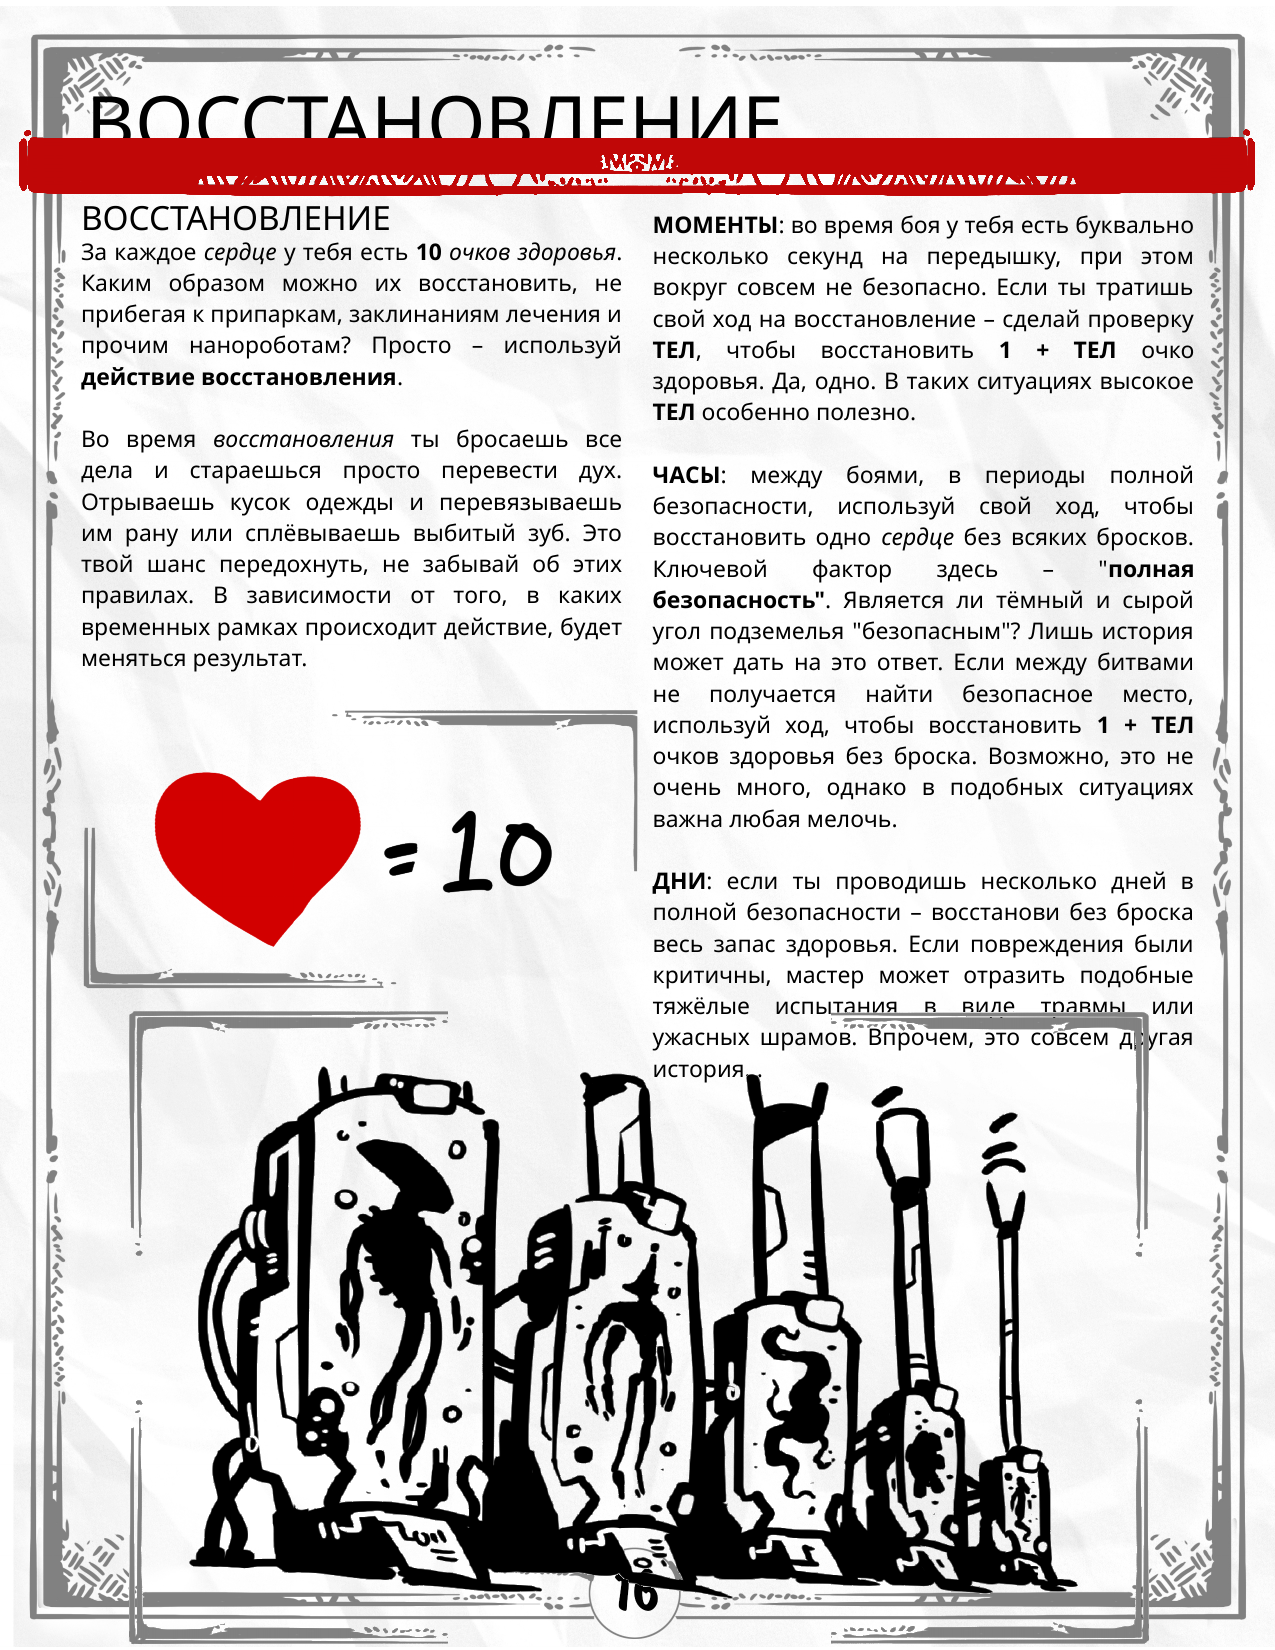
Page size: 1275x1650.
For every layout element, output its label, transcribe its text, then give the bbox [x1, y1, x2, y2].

table_header МОМЕНТЫ: во время боя у тебя есть буквально несколько секунд на передышку, при этом вокруг совсем не безопасно. Если ты тратишь свой ход на восстановление – сделай проверку ТЕЛ, чтобы восстановить 1 + ТЕЛ очко здоровья. Да, одно. В таких ситуациях высокое ТЕЛ особенно полезно. ЧАСЫ: между боями, в периоды полной безопасности, используй свой ход, чтобы восстановить одно сердце без всяких бросков. Ключевой фактор здесь – "полная безопасность". Является ли тёмный и сырой угол подземелья "безопасным"? Лишь история может дать на это ответ. Если между битвами не получается найти безопасное место, используй ход, чтобы восстановить 1 + ТЕЛ очков здоровья без броска. Возможно, это не очень много, однако в подобных ситуациях важна любая мелочь. ДНИ: если ты проводишь несколько дней в полной безопасности – восстанови без броска весь запас здоровья. Если повреждения были критичны, мастер может отразить подобные тяжёлые испытания в виде травмы или ужасных шрамов. Впрочем, это совсем другая история... [638, 203, 1275, 1089]
table_header ВОССТАНОВЛЕНИЕ За каждое сердце у тебя есть 10 очков здоровья. Каким образом можно их восстановить, не прибегая к припаркам, заклинаниям лечения и прочим нанороботам? Просто – используй действие восстановления. Во время восстановления ты бросаешь все дела и стараешься просто перевести дух. Отрываешь кусок одежды и перевязываешь им рану или сплёвываешь выбитый зуб. Это твой шанс передохнуть, не забывай об этих правилах. В зависимости от того, в каких временных рамках происходит действие, будет меняться результат. [0, 203, 637, 1089]
picture [0, 6, 1275, 1650]
